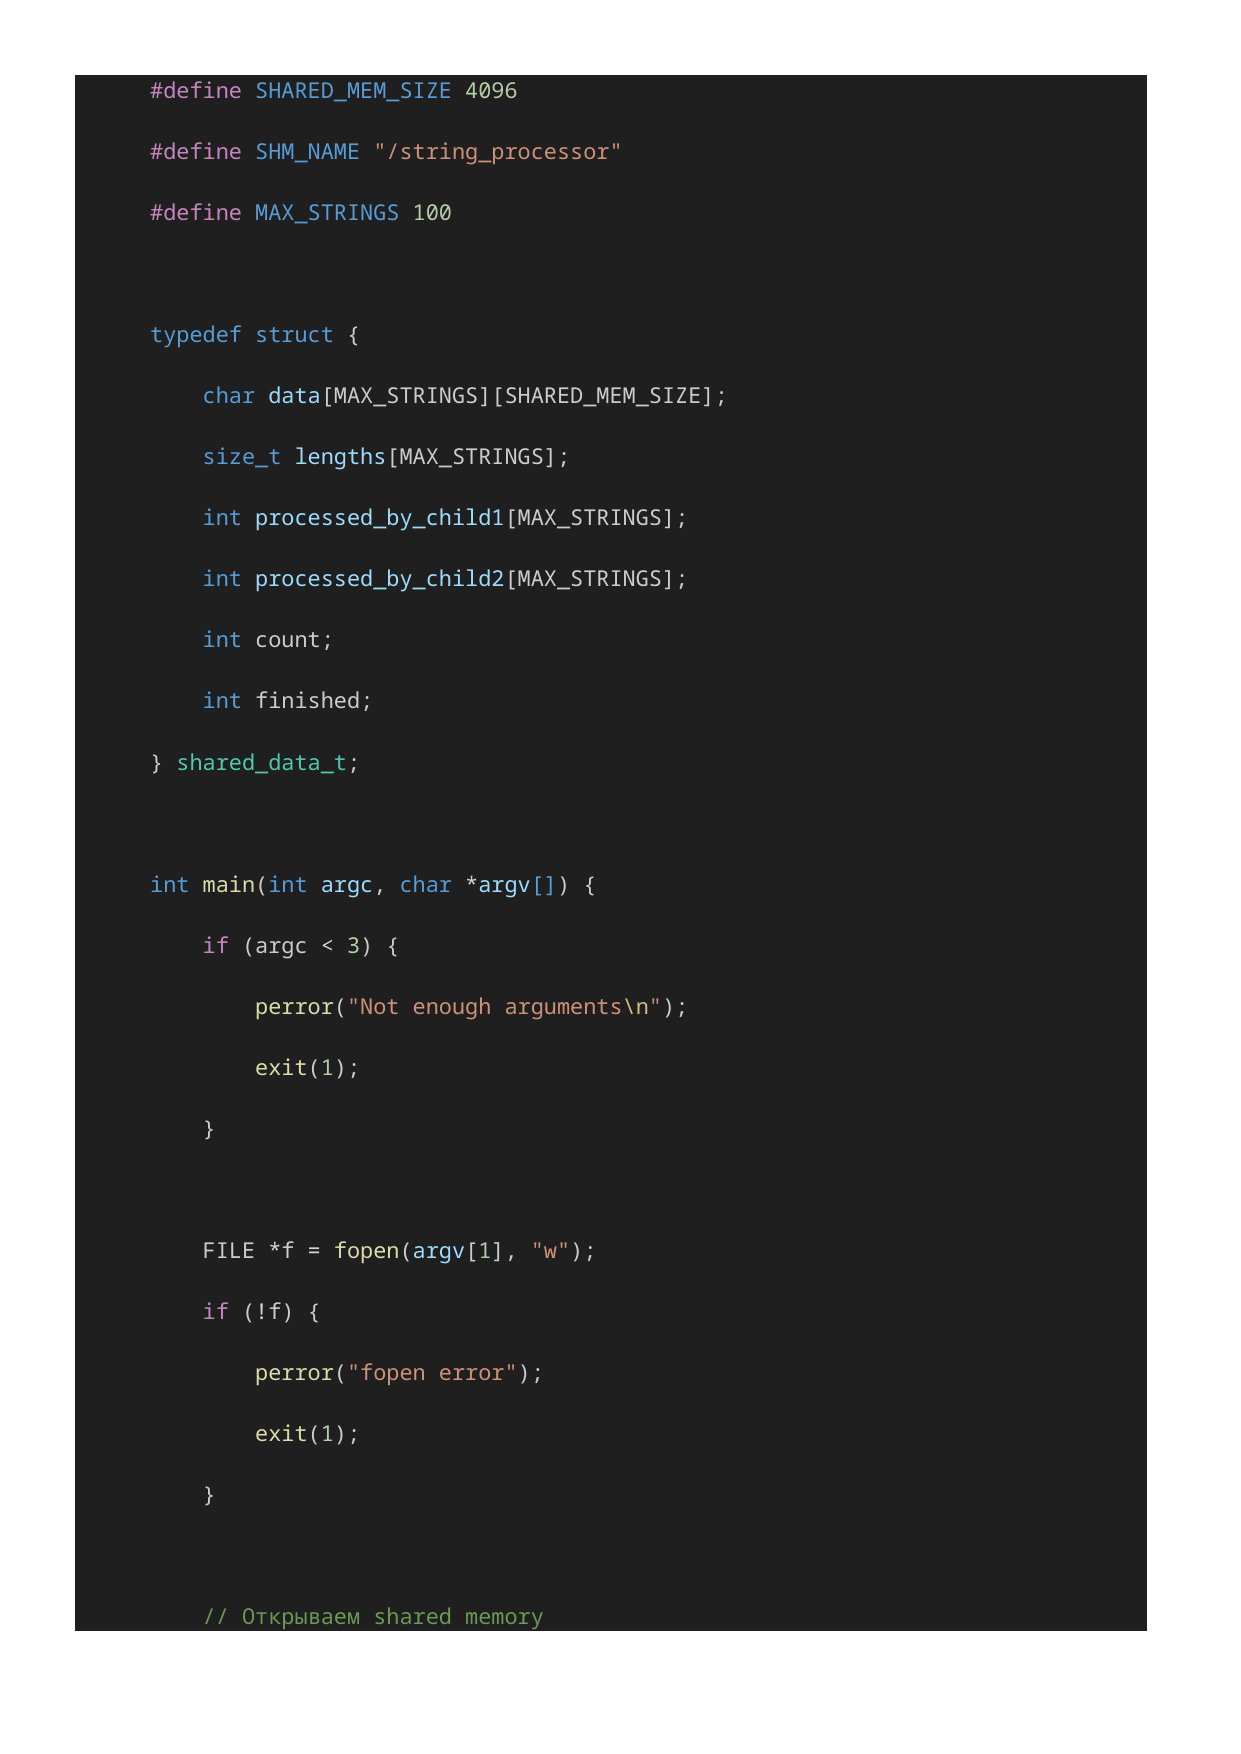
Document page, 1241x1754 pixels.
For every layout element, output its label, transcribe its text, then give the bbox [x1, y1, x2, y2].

text #define MAX_STRINGS 100 [75, 197, 1147, 227]
text int main(int argc, char *argv[]) { [75, 868, 1147, 898]
text // Открываем shared memory [75, 1601, 1147, 1631]
text exit(1); [75, 1052, 1147, 1081]
text } [75, 1113, 1147, 1142]
text #define SHM_NAME "/string_processor" [75, 136, 1147, 166]
text typedef struct { [75, 319, 1147, 349]
text int processed_by_child2[MAX_STRINGS]; [75, 563, 1147, 593]
text char data[MAX_STRINGS][SHARED_MEM_SIZE]; [75, 380, 1147, 410]
text perror("fopen error"); [75, 1357, 1147, 1387]
text size_t lengths[MAX_STRINGS]; [75, 441, 1147, 471]
text } [75, 1479, 1147, 1509]
text if (!f) { [75, 1296, 1147, 1326]
text FILE *f = fopen(argv[1], "w"); [75, 1235, 1147, 1264]
text if (argc < 3) { [75, 929, 1147, 959]
text int count; [75, 624, 1147, 654]
text } shared_data_t; [75, 746, 1147, 776]
text int processed_by_child1[MAX_STRINGS]; [75, 502, 1147, 532]
text int finished; [75, 685, 1147, 715]
text exit(1); [75, 1418, 1147, 1448]
text perror("Not enough arguments\n"); [75, 991, 1147, 1020]
text #define SHARED_MEM_SIZE 4096 [75, 75, 1147, 105]
